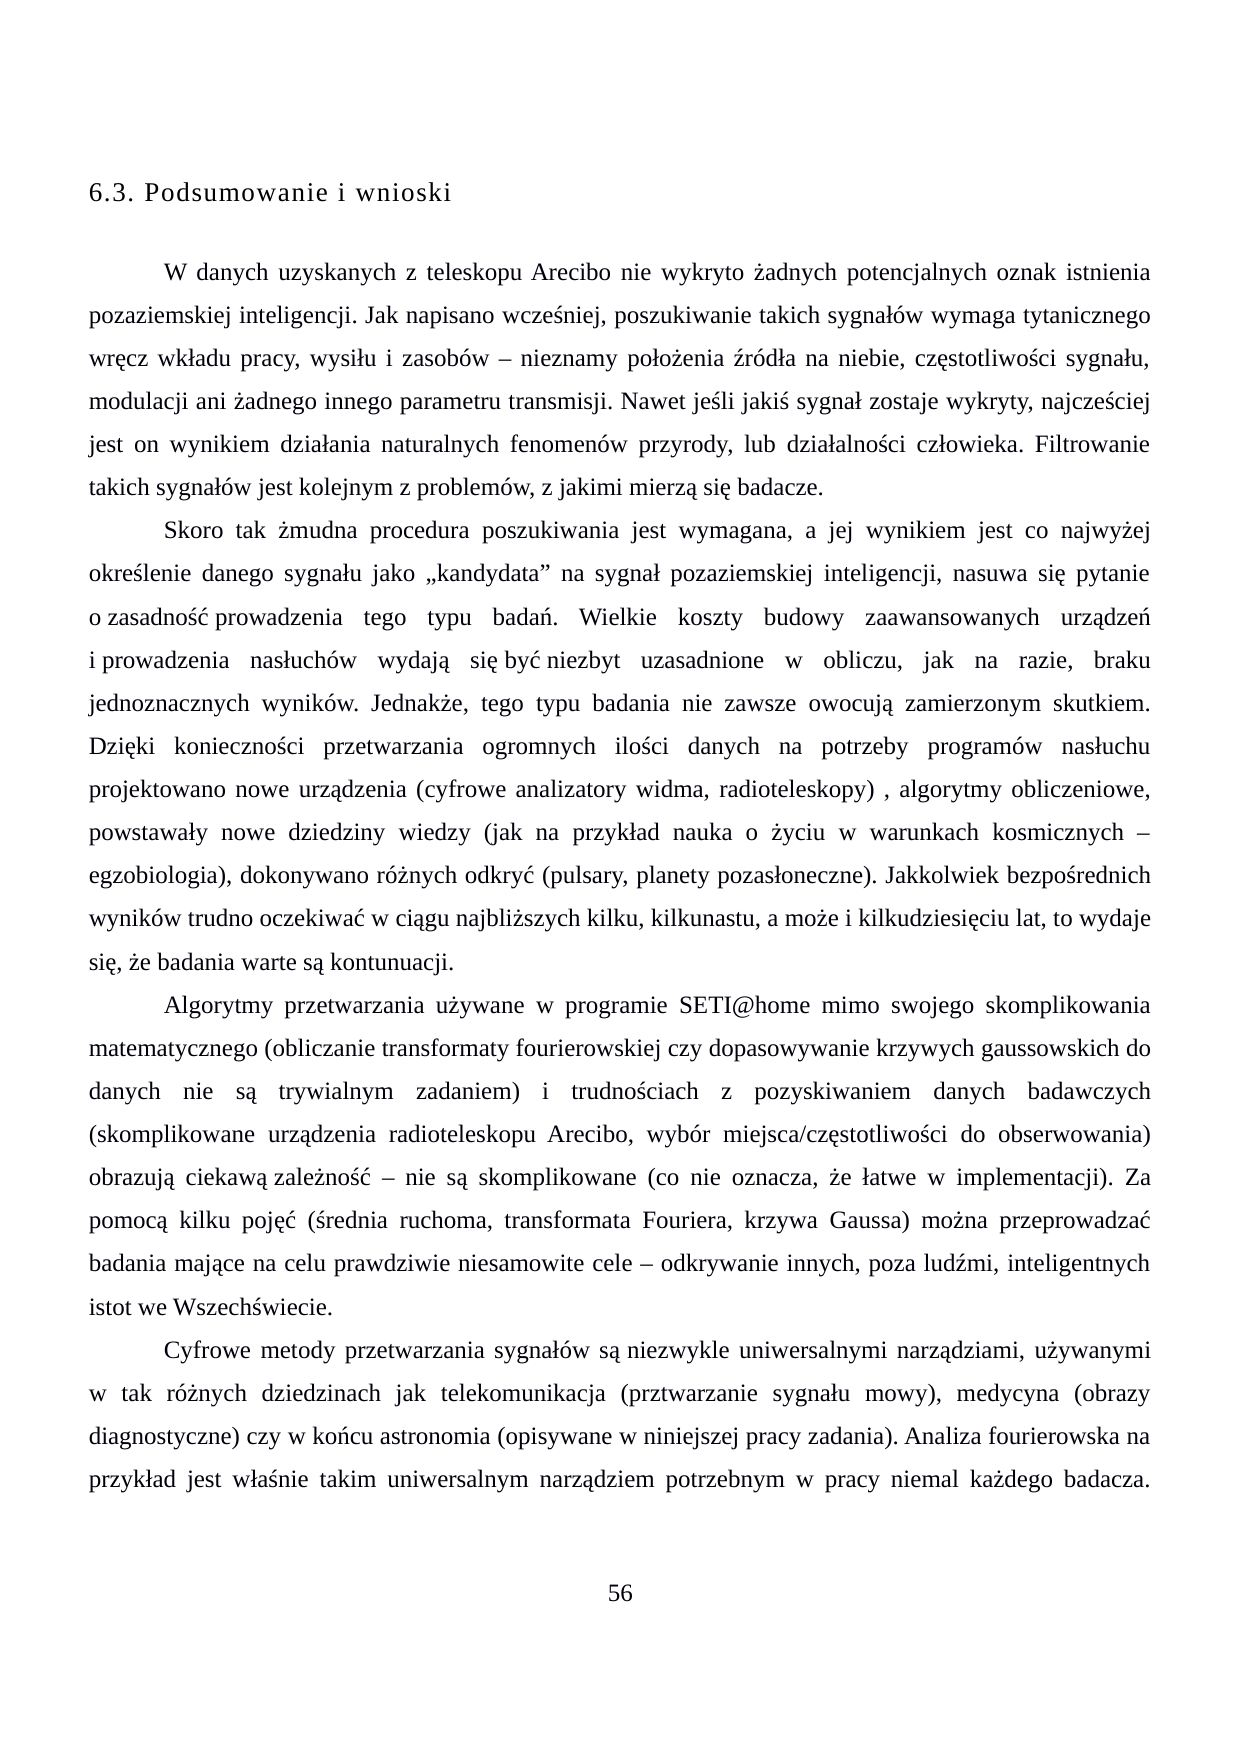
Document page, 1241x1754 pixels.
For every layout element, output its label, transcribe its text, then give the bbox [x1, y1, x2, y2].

text Algorytmy przetwarzania używane w programie SETI@home mimo swojego skomplikowania matematycznego (obliczanie transformaty fourierowskiej czy dopasowywanie krzywych gaussowskich do danych nie są trywialnym zadaniem) i trudnościach z pozyskiwaniem danych badawczych (skomplikowane urządzenia radioteleskopu Arecibo, wybór miejsca/częstotliwości do obserwowania) obrazują ciekawą zależność – nie są skomplikowane (co nie oznacza, że łatwe w implementacji). Za pomocą kilku pojęć (średnia ruchoma, transformata Fouriera, krzywa Gaussa) można przeprowadzać badania mające na celu prawdziwie niesamowite cele – odkrywanie innych, poza ludźmi, inteligentnych istot we Wszechświecie. [88, 990, 1152, 1320]
text Skoro tak żmudna procedura poszukiwania jest wymagana, a jej wynikiem jest co najwyżej określenie danego sygnału jako „kandydata” na sygnał pozaziemskiej inteligencji, nasuwa się pytanie o zasadność prowadzenia tego typu badań. Wielkie koszty budowy zaawansowanych urządzeń i prowadzenia nasłuchów wydają się być niezbyt uzasadnione w obliczu, jak na razie, braku jednoznacznych wyników. Jednakże, tego typu badania nie zawsze owocują zamierzonym skutkiem. Dzięki konieczności przetwarzania ogromnych ilości danych na potrzeby programów nasłuchu projektowano nowe urządzenia (cyfrowe analizatory widma, radioteleskopy) , algorytmy obliczeniowe, powstawały nowe dziedziny wiedzy (jak na przykład nauka o życiu w warunkach kosmicznych – egzobiologia), dokonywano różnych odkryć (pulsary, planety pozasłoneczne). Jakkolwiek bezpośrednich wyników trudno oczekiwać w ciągu najbliższych kilku, kilkunastu, a może i kilkudziesięciu lat, to wydaje się, że badania warte są kontunuacji. [88, 515, 1152, 975]
subtitle 6.3. Podsumowanie i wnioski [88, 176, 1152, 208]
text W danych uzyskanych z teleskopu Arecibo nie wykryto żadnych potencjalnych oznak istnienia pozaziemskiej inteligencji. Jak napisano wcześniej, poszukiwanie takich sygnałów wymaga tytanicznego wręcz wkładu pracy, wysiłu i zasobów – nieznamy położenia źródła na niebie, częstotliwości sygnału, modulacji ani żadnego innego parametru transmisji. Nawet jeśli jakiś sygnał zostaje wykryty, najcześciej jest on wynikiem działania naturalnych fenomenów przyrody, lub działalności człowieka. Filtrowanie takich sygnałów jest kolejnym z problemów, z jakimi mierzą się badacze. [88, 257, 1152, 501]
text Cyfrowe metody przetwarzania sygnałów są niezwykle uniwersalnymi narządziami, używanymi w tak różnych dziedzinach jak telekomunikacja (prztwarzanie sygnału mowy), medycyna (obrazy diagnostyczne) czy w końcu astronomia (opisywane w niniejszej pracy zadania). Analiza fourierowska na przykład jest właśnie takim uniwersalnym narządziem potrzebnym w pracy niemal każdego badacza. [88, 1335, 1152, 1493]
